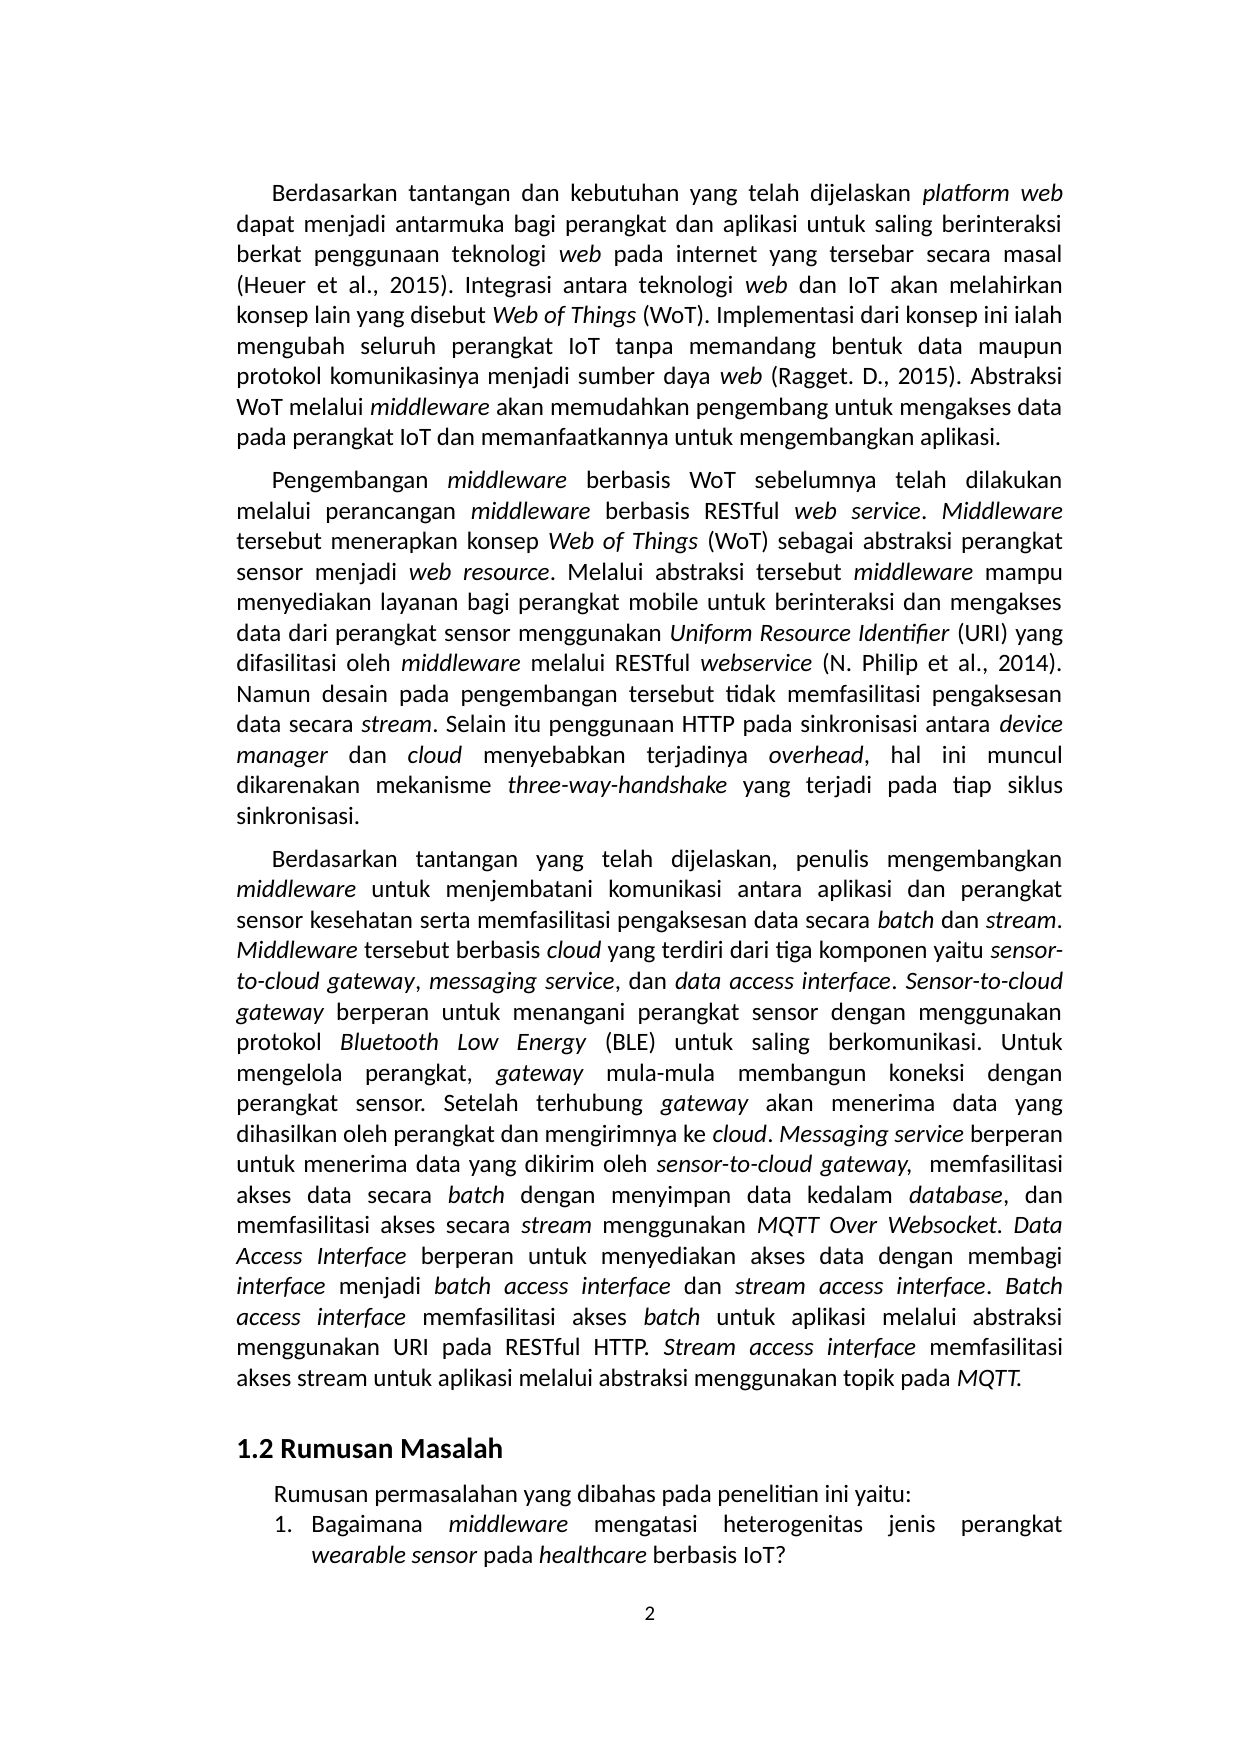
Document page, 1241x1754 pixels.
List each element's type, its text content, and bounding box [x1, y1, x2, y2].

text Rumusan permasalahan yang dibahas pada penelitian ini yaitu: [236, 1478, 1063, 1509]
text Berdasarkan tantangan yang telah dijelaskan, penulis mengembangkan middleware untuk menjembatani komunikasi antara aplikasi dan perangkat sensor kesehatan serta memfasilitasi pengaksesan data secara batch dan stream. Middleware tersebut berbasis cloud yang terdiri dari tiga komponen yaitu sensor-to-cloud gateway, messaging service, dan data access interface. Sensor-to-cloud gateway berperan untuk menangani perangkat sensor dengan menggunakan protokol Bluetooth Low Energy (BLE) untuk saling berkomunikasi. Untuk mengelola perangkat, gateway mula-mula membangun koneksi dengan perangkat sensor. Setelah terhubung gateway akan menerima data yang dihasilkan oleh perangkat dan mengirimnya ke cloud. Messaging service berperan untuk menerima data yang dikirim oleh sensor-to-cloud gateway, memfasilitasi akses data secara batch dengan menyimpan data kedalam database, dan memfasilitasi akses secara stream menggunakan MQTT Over Websocket. Data Access Interface berperan untuk menyediakan akses data dengan membagi interface menjadi batch access interface dan stream access interface. Batch access interface memfasilitasi akses batch untuk aplikasi melalui abstraksi menggunakan URI pada RESTful HTTP. Stream access interface memfasilitasi akses stream untuk aplikasi melalui abstraksi menggunakan topik pada MQTT. [236, 843, 1063, 1392]
text Pengembangan middleware berbasis WoT sebelumnya telah dilakukan melalui perancangan middleware berbasis RESTful web service. Middleware tersebut menerapkan konsep Web of Things (WoT) sebagai abstraksi perangkat sensor menjadi web resource. Melalui abstraksi tersebut middleware mampu menyediakan layanan bagi perangkat mobile untuk berinteraksi dan mengakses data dari perangkat sensor menggunakan Uniform Resource Identifier (URI) yang difasilitasi oleh middleware melalui RESTful webservice (N. Philip et al., 2014). Namun desain pada pengembangan tersebut tidak memfasilitasi pengaksesan data secara stream. Selain itu penggunaan HTTP pada sinkronisasi antara device manager dan cloud menyebabkan terjadinya overhead, hal ini muncul dikarenakan mekanisme three-way-handshake yang terjadi pada tiap siklus sinkronisasi. [236, 464, 1063, 831]
subtitle Rumusan Masalah [236, 1430, 1063, 1466]
list Bagaimana middleware mengatasi heterogenitas jenis perangkat wearable sensor pada healthcare berbasis IoT? [274, 1509, 1063, 1570]
text Berdasarkan tantangan dan kebutuhan yang telah dijelaskan platform web dapat menjadi antarmuka bagi perangkat dan aplikasi untuk saling berinteraksi berkat penggunaan teknologi web pada internet yang tersebar secara masal (Heuer et al., 2015). Integrasi antara teknologi web dan IoT akan melahirkan konsep lain yang disebut Web of Things (WoT). Implementasi dari konsep ini ialah mengubah seluruh perangkat IoT tanpa memandang bentuk data maupun protokol komunikasinya menjadi sumber daya web (Ragget. D., 2015). Abstraksi WoT melalui middleware akan memudahkan pengembang untuk mengakses data pada perangkat IoT dan memanfaatkannya untuk mengembangkan aplikasi. [236, 177, 1063, 452]
